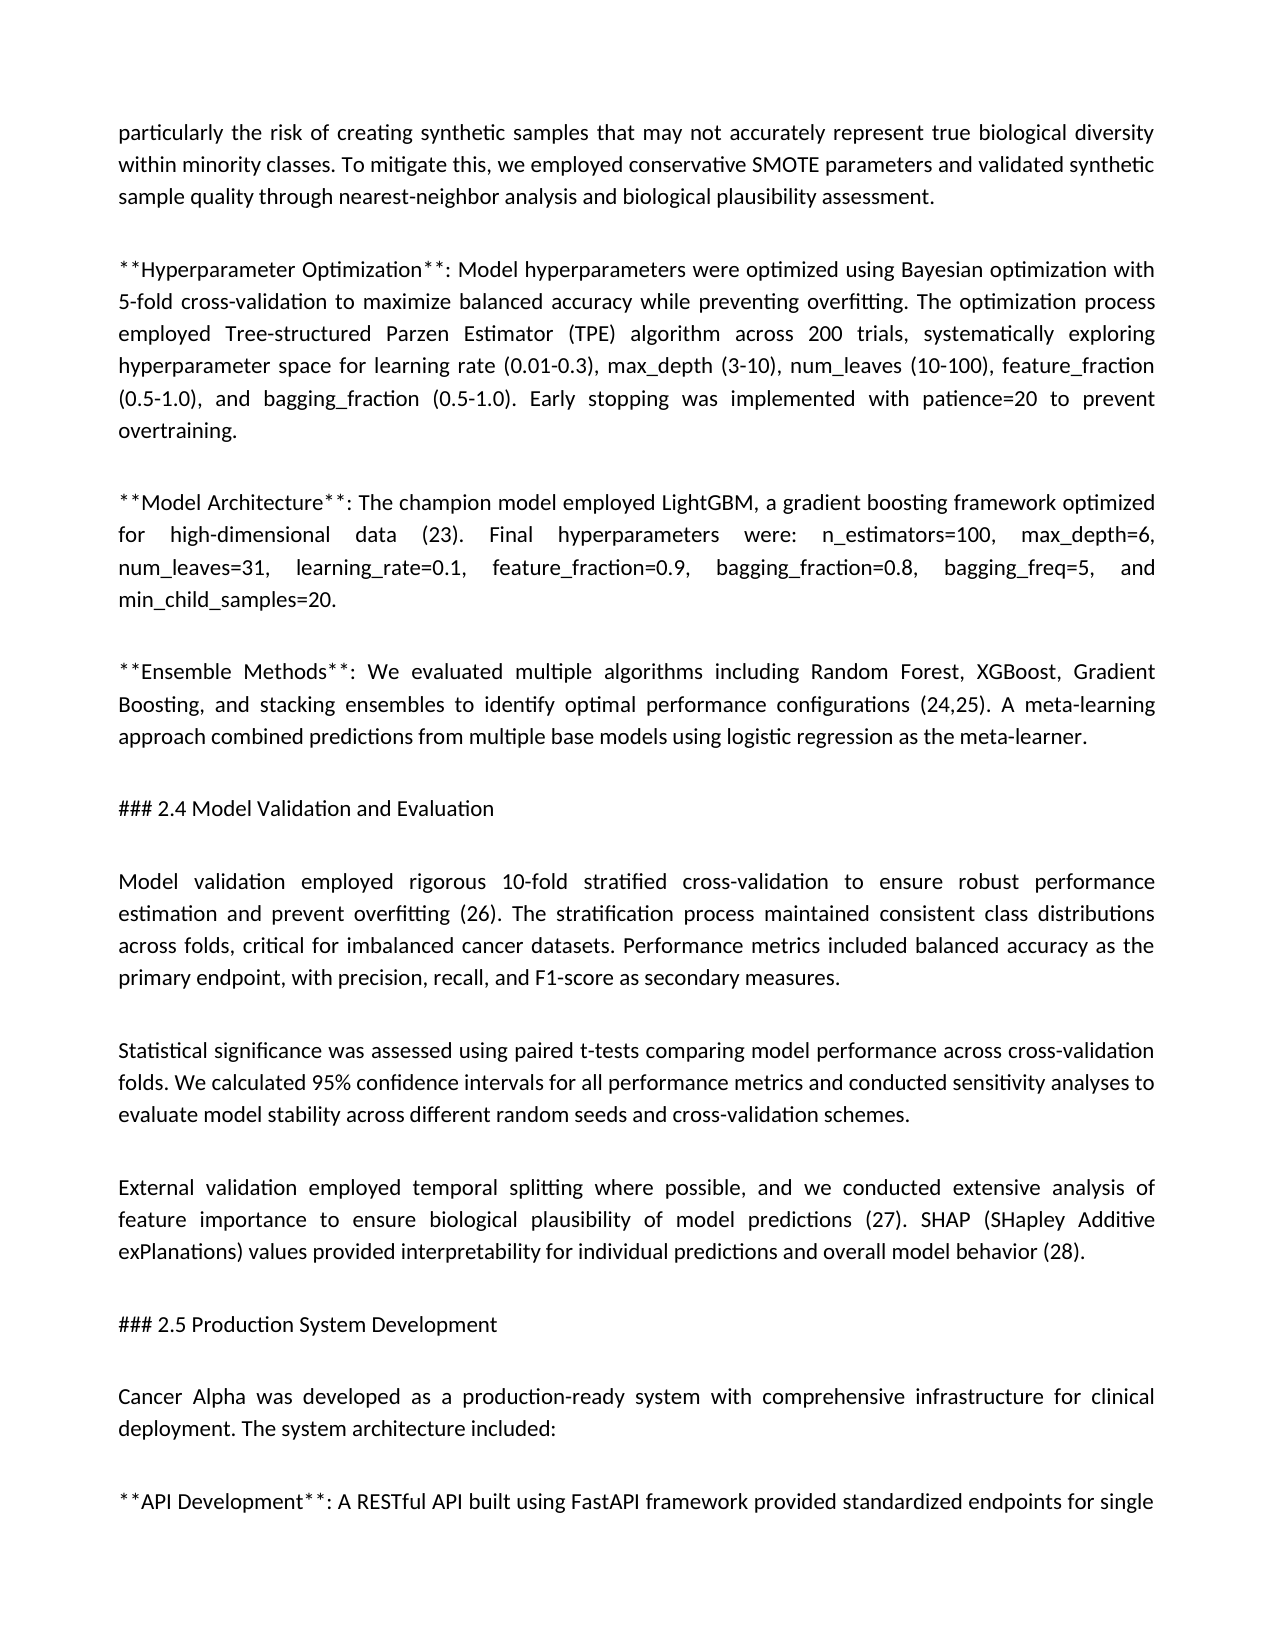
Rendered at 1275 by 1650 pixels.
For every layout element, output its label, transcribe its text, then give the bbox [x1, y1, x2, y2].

text **Model Architecture**: The champion model employed LightGBM, a gradient boosting framework optimized for high-dimensional data (23). Final hyperparameters were: n_estimators=100, max_depth=6, num_leaves=31, learning_rate=0.1, feature_fraction=0.9, bagging_fraction=0.8, bagging_freq=5, and min_child_samples=20. [118, 488, 1157, 613]
text Statistical significance was assessed using paired t-tests comparing model performance across cross-validation folds. We calculated 95% confidence intervals for all performance metrics and conducted sensitivity analyses to evaluate model stability across different random seeds and cross-validation schemes. [118, 1036, 1157, 1128]
text **API Development**: A RESTful API built using FastAPI framework provided standardized endpoints for single [118, 1487, 1157, 1515]
text External validation employed temporal splitting where possible, and we conducted extensive analysis of feature importance to ensure biological plausibility of model predictions (27). SHAP (SHapley Additive exPlanations) values provided interpretability for individual predictions and overall model behavior (28). [118, 1173, 1157, 1265]
text ### 2.5 Production System Development [118, 1310, 1157, 1338]
text particularly the risk of creating synthetic samples that may not accurately represent true biological diversity within minority classes. To mitigate this, we employed conservative SMOTE parameters and validated synthetic sample quality through nearest-neighbor analysis and biological plausibility assessment. [118, 118, 1157, 211]
text Cancer Alpha was developed as a production-ready system with comprehensive infrastructure for clinical deployment. The system architecture included: [118, 1382, 1157, 1442]
text Model validation employed rigorous 10-fold stratified cross-validation to ensure robust performance estimation and prevent overfitting (26). The stratification process maintained consistent class distributions across folds, critical for imbalanced cancer datasets. Performance metrics included balanced accuracy as the primary endpoint, with precision, recall, and F1-score as secondary measures. [118, 867, 1157, 991]
text ### 2.4 Model Validation and Evaluation [118, 794, 1157, 822]
text **Hyperparameter Optimization**: Model hyperparameters were optimized using Bayesian optimization with 5-fold cross-validation to maximize balanced accuracy while preventing overfitting. The optimization process employed Tree-structured Parzen Estimator (TPE) algorithm across 200 trials, systematically exploring hyperparameter space for learning rate (0.01-0.3), max_depth (3-10), num_leaves (10-100), feature_fraction (0.5-1.0), and bagging_fraction (0.5-1.0). Early stopping was implemented with patience=20 to prevent overtraining. [118, 255, 1157, 444]
text **Ensemble Methods**: We evaluated multiple algorithms including Random Forest, XGBoost, Gradient Boosting, and stacking ensembles to identify optimal performance configurations (24,25). A meta-learning approach combined predictions from multiple base models using logistic regression as the meta-learner. [118, 657, 1157, 750]
